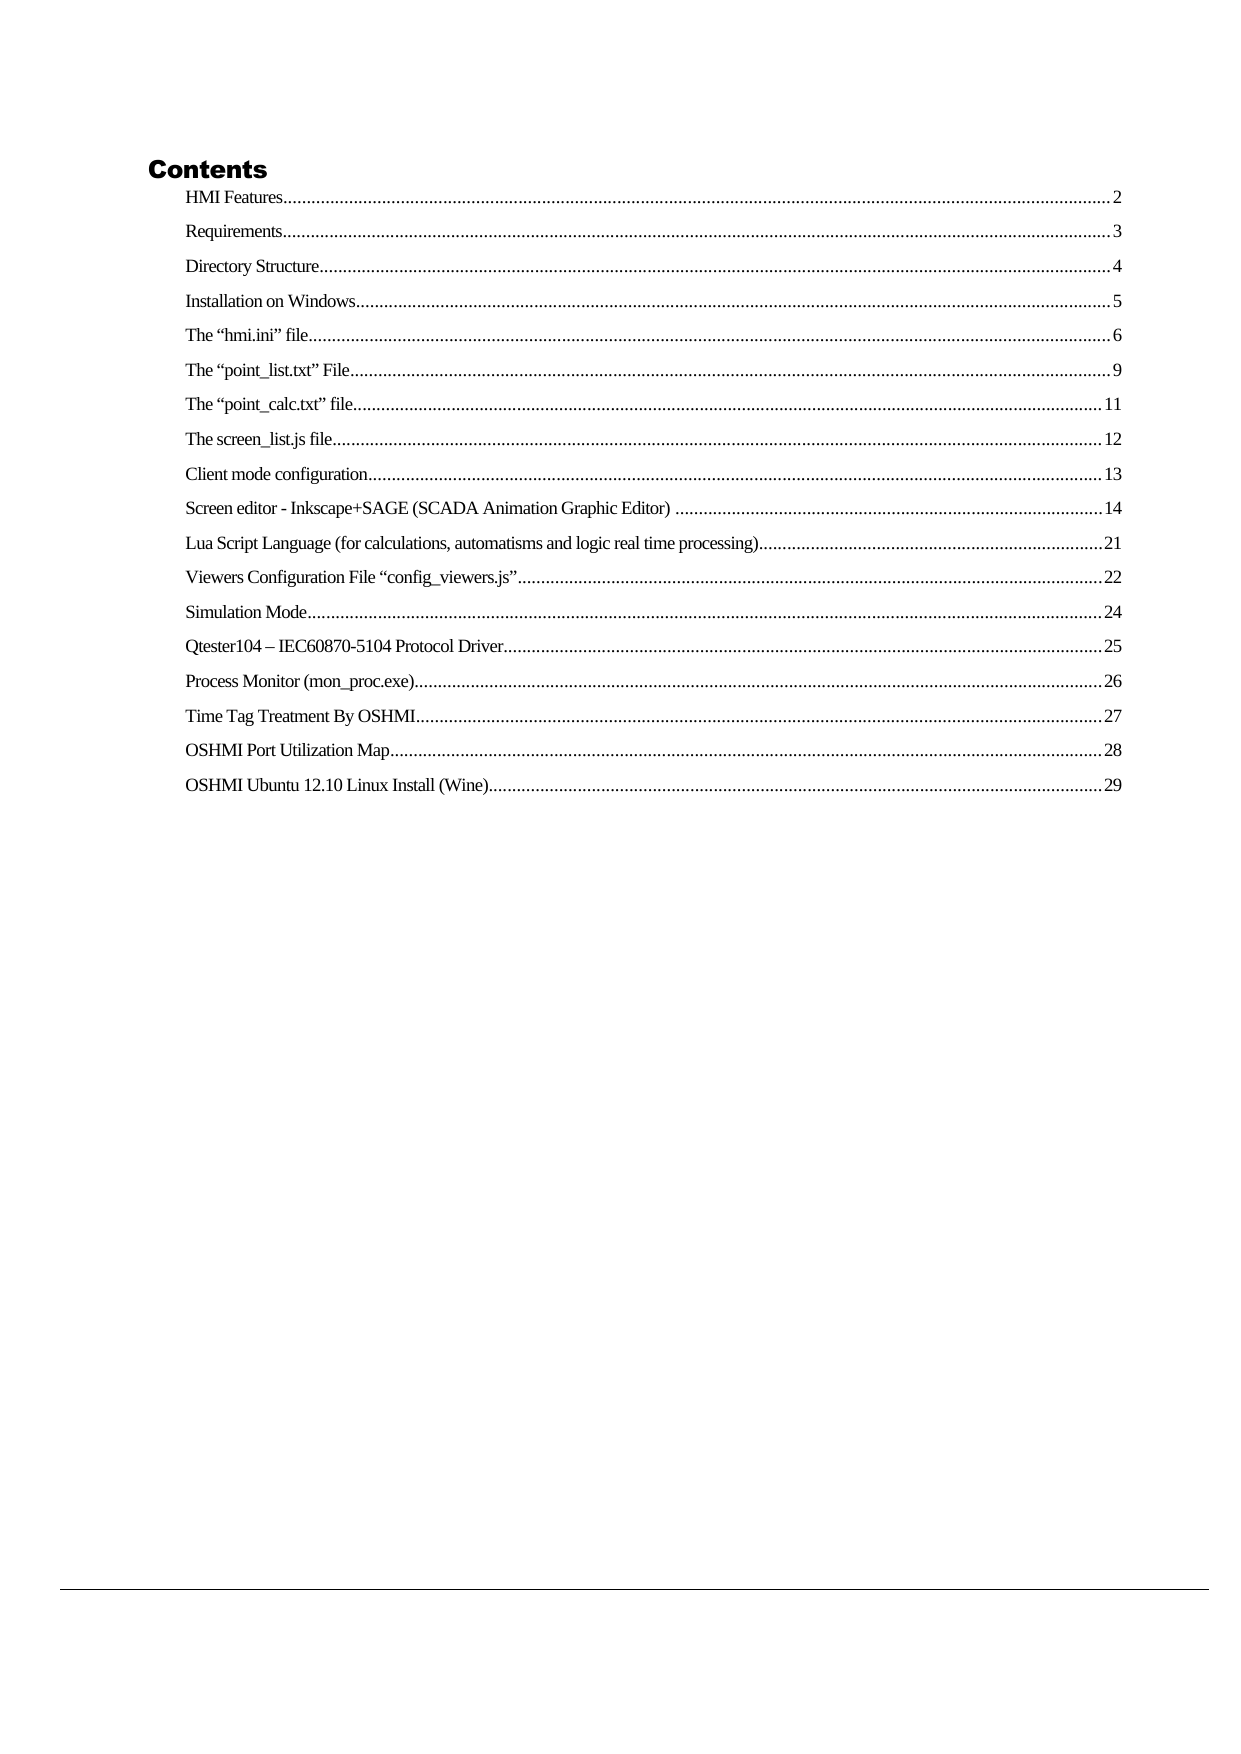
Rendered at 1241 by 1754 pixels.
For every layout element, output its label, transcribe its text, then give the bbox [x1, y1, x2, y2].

subtitle Contents [148, 136, 1122, 186]
text The screen_list.js file 12 [185, 428, 1122, 449]
text Lua Script Language (for calculations, automatisms and logic real time processing) 21 [185, 532, 1122, 553]
text Viewers Configuration File “config_viewers.js” 22 [185, 566, 1122, 588]
text The “point_calc.txt” file 11 [185, 393, 1122, 415]
text Client mode configuration 13 [185, 462, 1122, 484]
text The “point_list.txt” File 9 [185, 359, 1122, 380]
text Process Monitor (mon_proc.exe) 26 [185, 670, 1122, 692]
text Installation on Windows 5 [185, 289, 1122, 311]
text Time Tag Treatment By OSHMI 27 [185, 704, 1122, 726]
text Requirements 3 [185, 220, 1122, 242]
text Screen editor - Inkscape+SAGE (SCADA Animation Graphic Editor) 14 [185, 497, 1122, 519]
text OSHMI Ubuntu 12.10 Linux Install (Wine) 29 [185, 774, 1122, 795]
text The “hmi.ini” file 6 [185, 324, 1122, 346]
text HMI Features 2 [185, 186, 1122, 207]
text Directory Structure 4 [185, 255, 1122, 277]
text OSHMI Port Utilization Map 28 [185, 739, 1122, 761]
text Qtester104 – IEC60870-5104 Protocol Driver 25 [185, 635, 1122, 657]
text Simulation Mode 24 [185, 601, 1122, 622]
